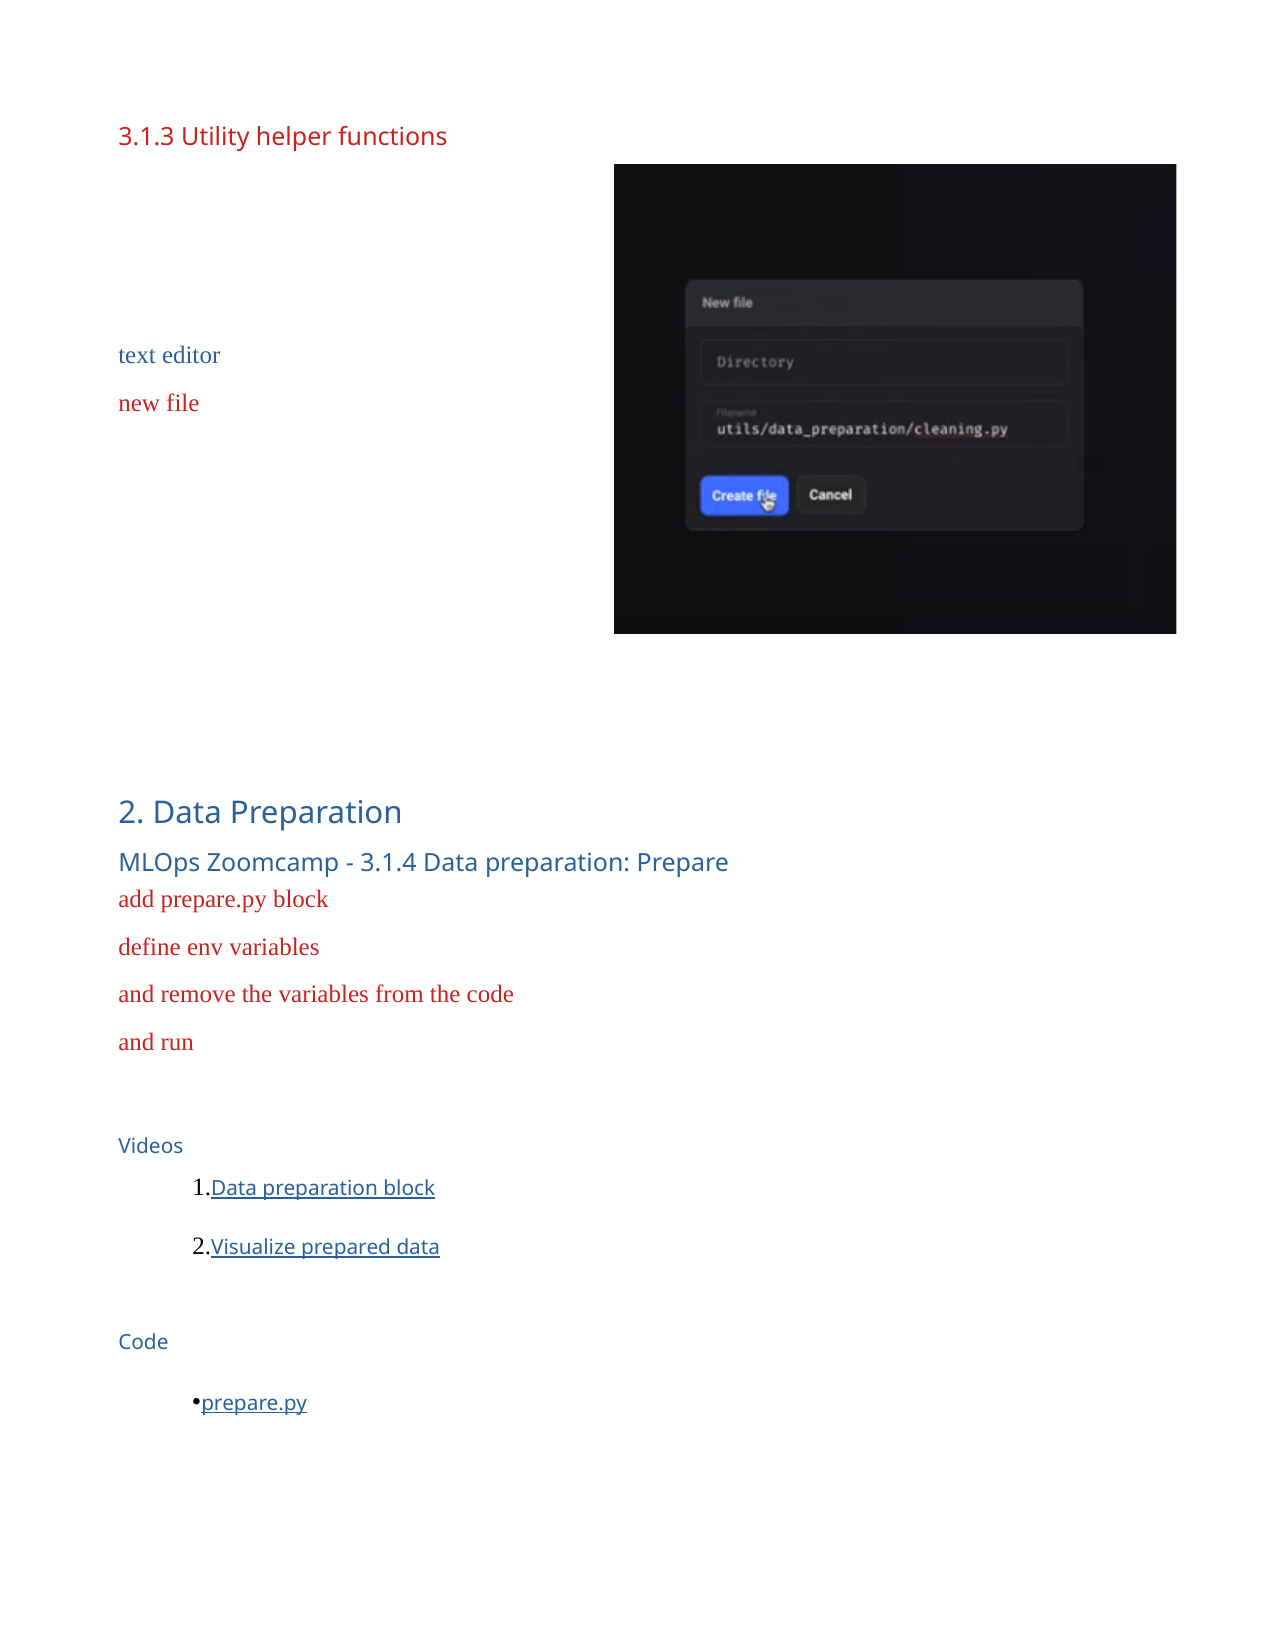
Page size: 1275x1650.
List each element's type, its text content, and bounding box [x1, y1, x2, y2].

text text editor [118, 341, 614, 369]
list prepare.py [118, 1388, 1157, 1416]
subtitle 3.1.3 Utility helper functions [118, 118, 1157, 152]
text and run [118, 1027, 1157, 1056]
list Data preparation block [118, 1172, 1157, 1202]
subtitle Videos [118, 1131, 1157, 1160]
text new file [118, 388, 614, 417]
text and remove the variables from the code [118, 979, 1157, 1008]
text define env variables [118, 932, 1157, 960]
subtitle Code [118, 1327, 1157, 1356]
subtitle 2. Data Preparation [118, 790, 1157, 832]
text MLOps Zoomcamp - 3.1.4 Data preparation: Prepare [118, 845, 1157, 879]
text add prepare.py block [118, 884, 1157, 913]
picture [614, 164, 1177, 634]
list Visualize prepared data [118, 1231, 1157, 1261]
